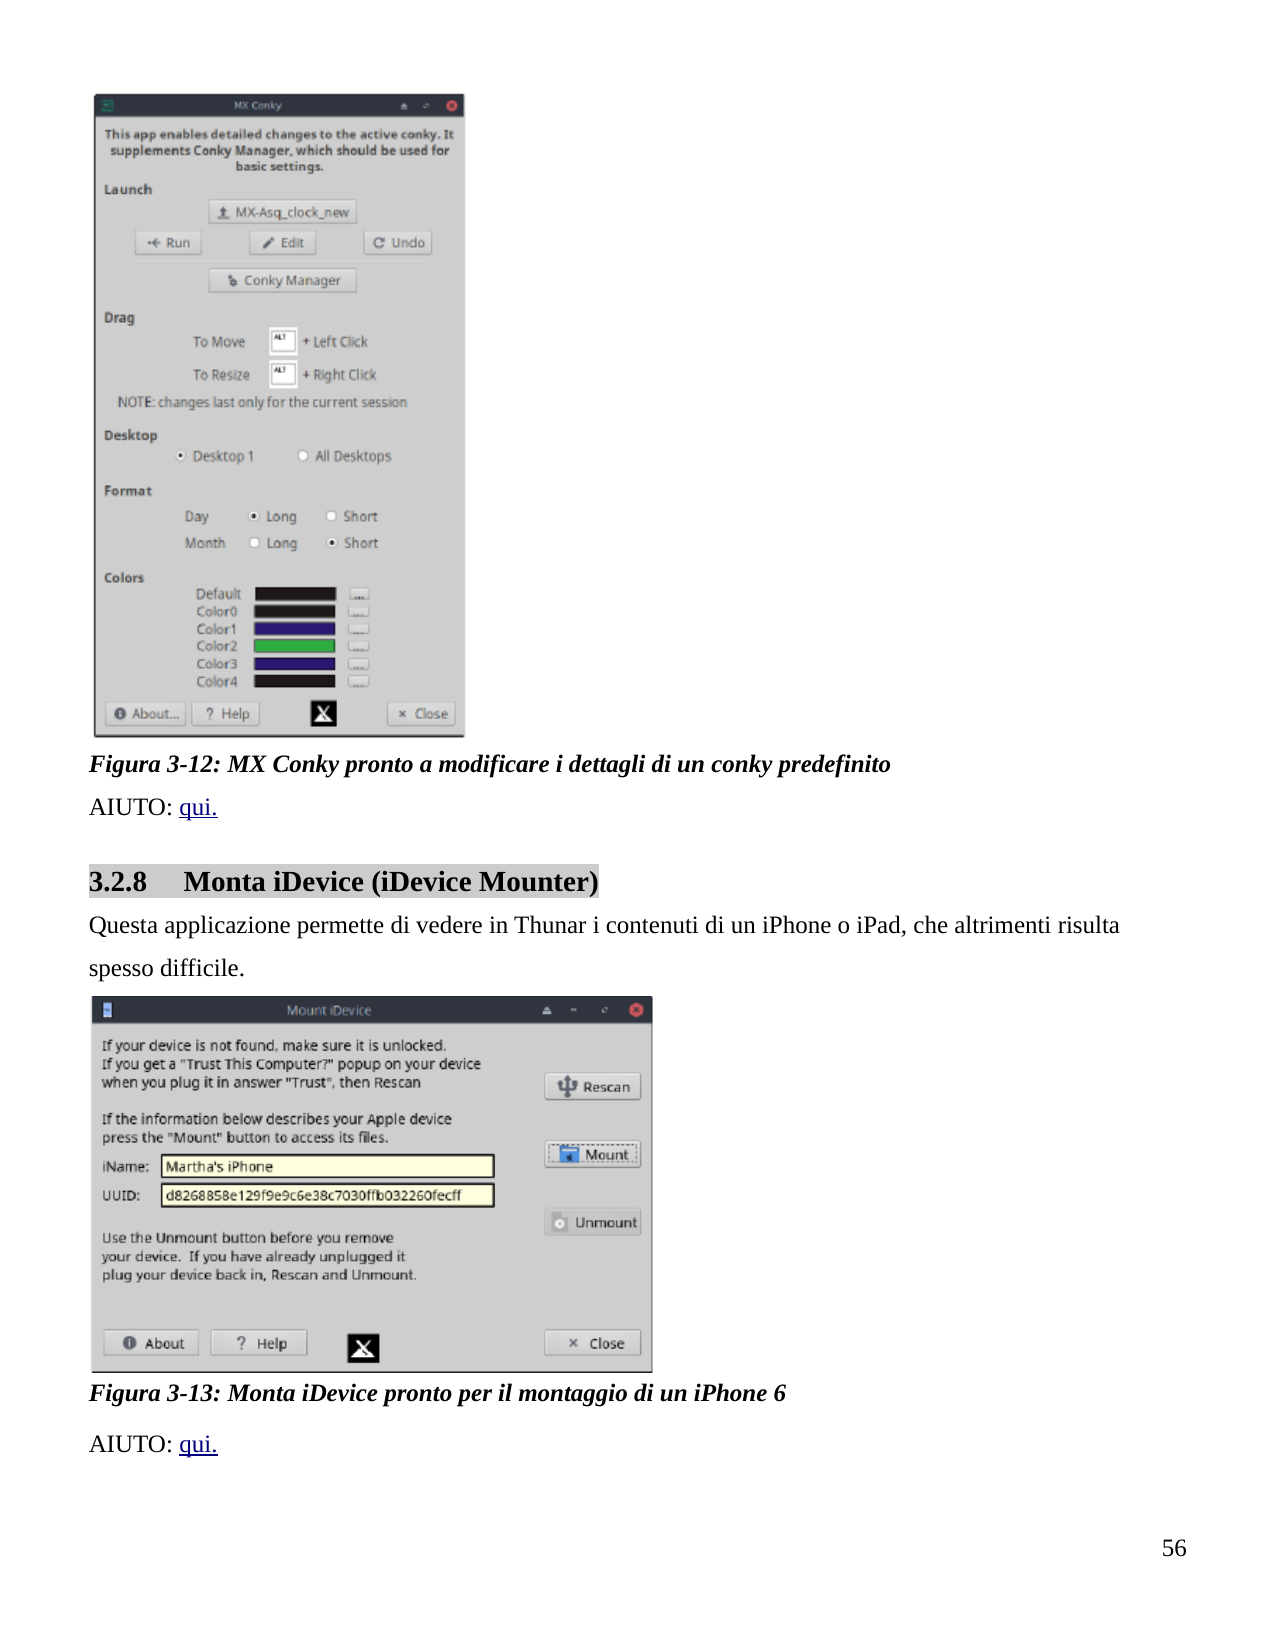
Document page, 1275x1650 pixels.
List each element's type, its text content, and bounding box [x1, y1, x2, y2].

text Figura 3-13: Monta iDevice pronto per il montaggio di un iPhone 6 [88, 1378, 1186, 1407]
subtitle 3.2.8 Monta iDevice (iDevice Mounter) [599, 864, 1186, 898]
text Questa applicazione permette di vedere in Thunar i contenuti di un iPhone o iPad, che altrimenti risulta spesso difficile. [88, 910, 1186, 982]
text AIUTO: qui. [88, 792, 1186, 821]
text AIUTO: qui. [88, 1429, 1186, 1458]
picture [88, 88, 467, 744]
text Figura 3-12: MX Conky pronto a modificare i dettagli di un conky predefinito [88, 749, 1186, 778]
picture [88, 996, 657, 1373]
